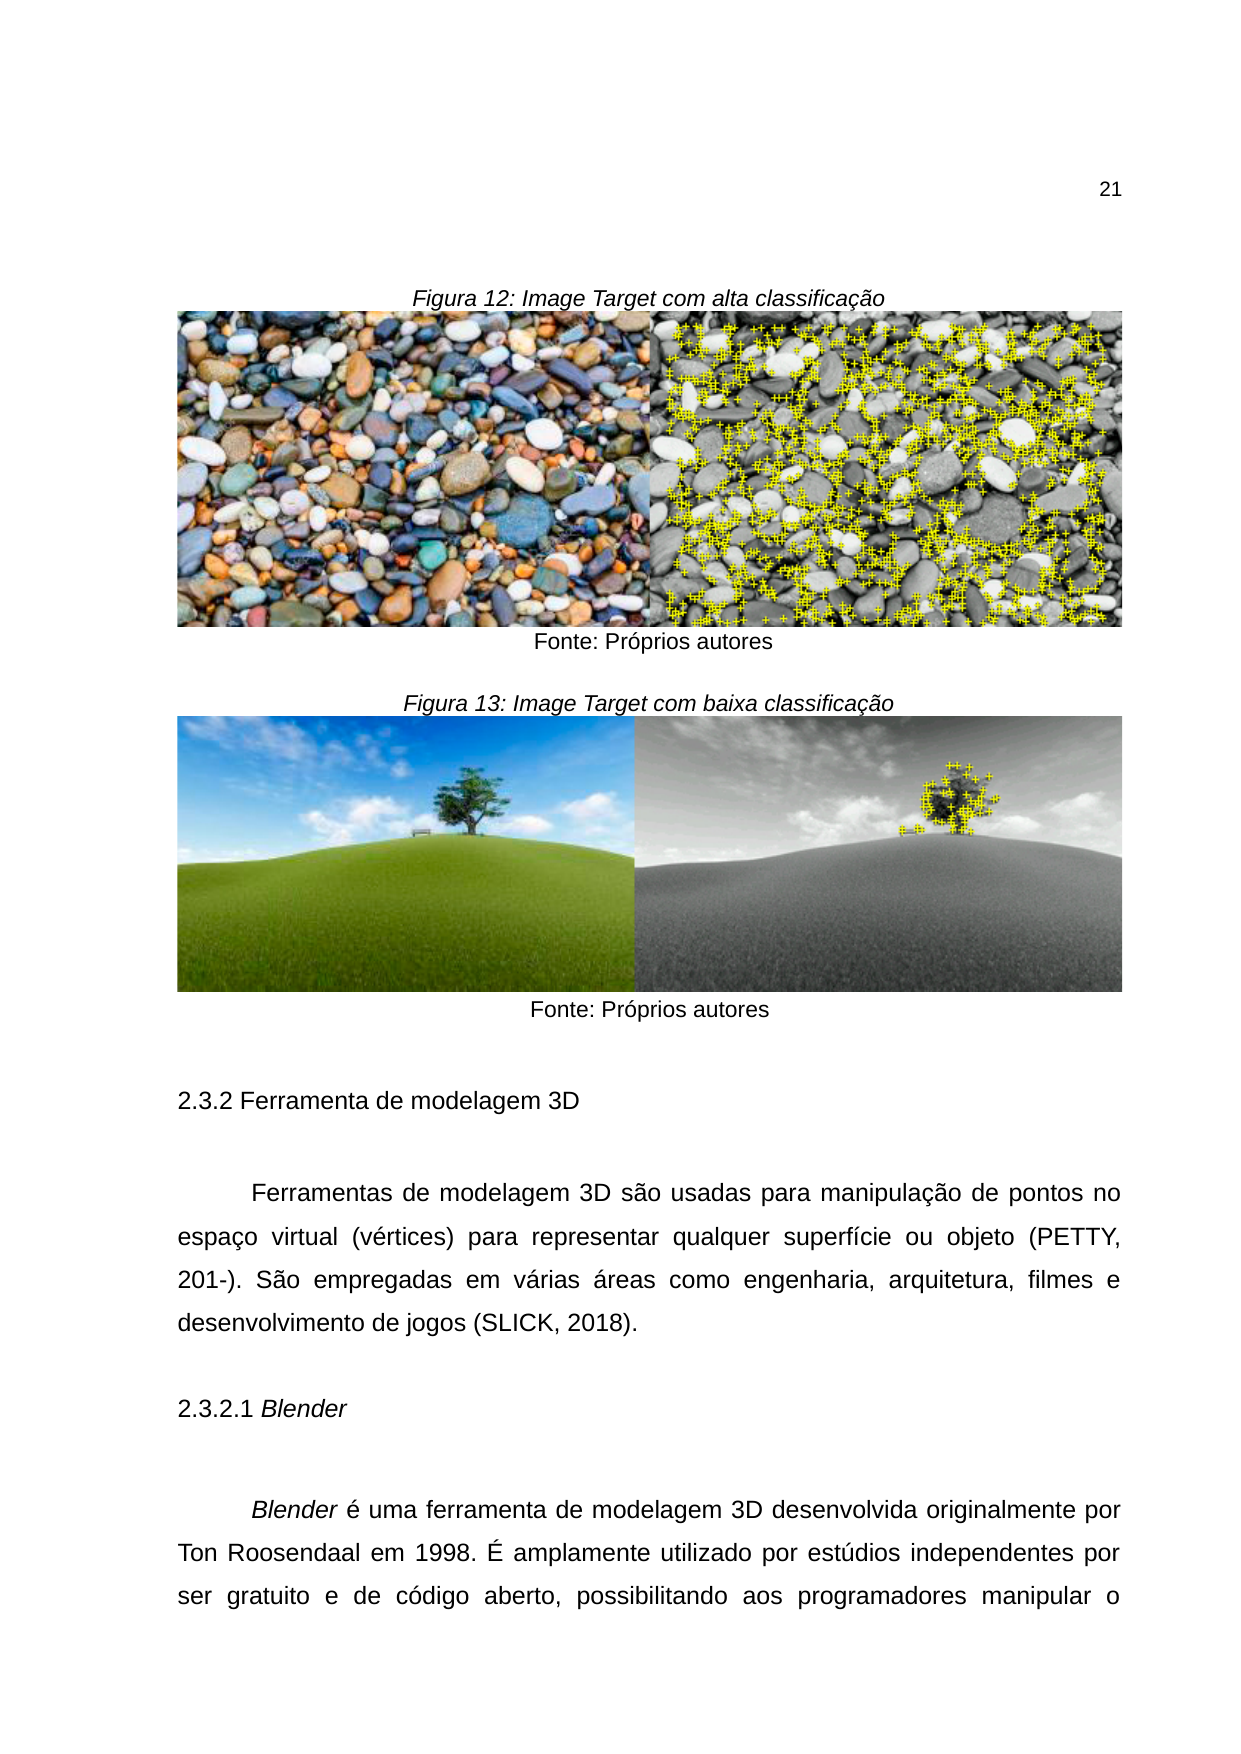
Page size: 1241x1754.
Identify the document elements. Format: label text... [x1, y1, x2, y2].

subtitle 2.3.2 Ferramenta de modelagem 3D [177, 1086, 1122, 1115]
text [98, 675, 1201, 688]
text [115, 231, 1184, 283]
text Fonte: Próprios autores [98, 991, 1201, 1022]
subtitle 2.3.2.1 Blender [177, 1394, 1122, 1423]
picture [177, 311, 1123, 627]
text Blender é uma ferramenta de modelagem 3D desenvolvida originalmente por Ton Roosendaal em 1998. É amplamente utilizado por estúdios independentes por ser gratuito e de código aberto, possibilitando aos programadores manipular o [177, 1495, 1122, 1610]
text Ferramentas de modelagem 3D são usadas para manipulação de pontos no espaço virtual (vértices) para representar qualquer superfície ou objeto (PETTY, 201-). São empregadas em várias áreas como engenharia, arquitetura, filmes e desenvolvimento de jogos (SLICK, 2018). [177, 1178, 1122, 1336]
picture [177, 716, 1123, 992]
text Fonte: Próprios autores [177, 627, 1122, 655]
text Figura 13: Image Target com baixa classificação [98, 688, 1201, 991]
text Figura 12: Image Target com alta classificação [115, 283, 1184, 626]
